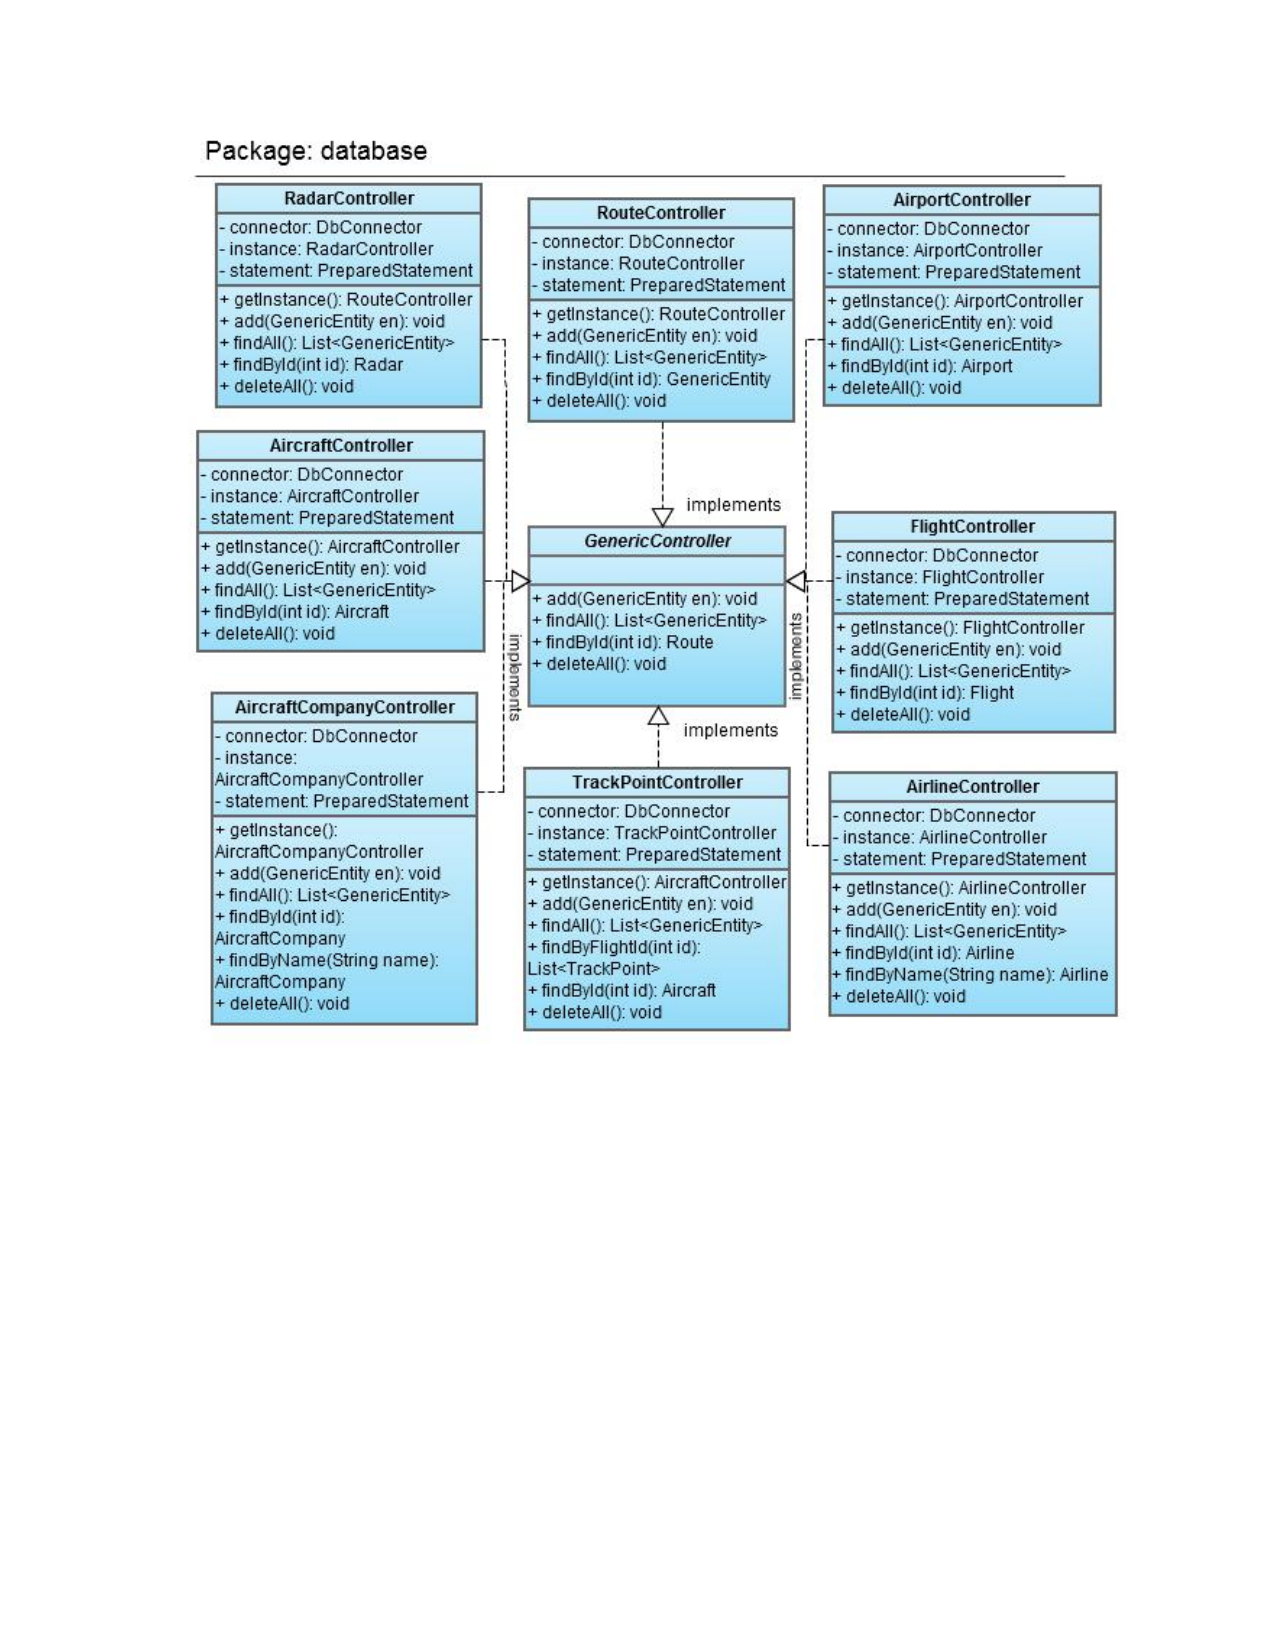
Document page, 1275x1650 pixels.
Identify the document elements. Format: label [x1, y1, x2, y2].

picture [166, 118, 1147, 1059]
